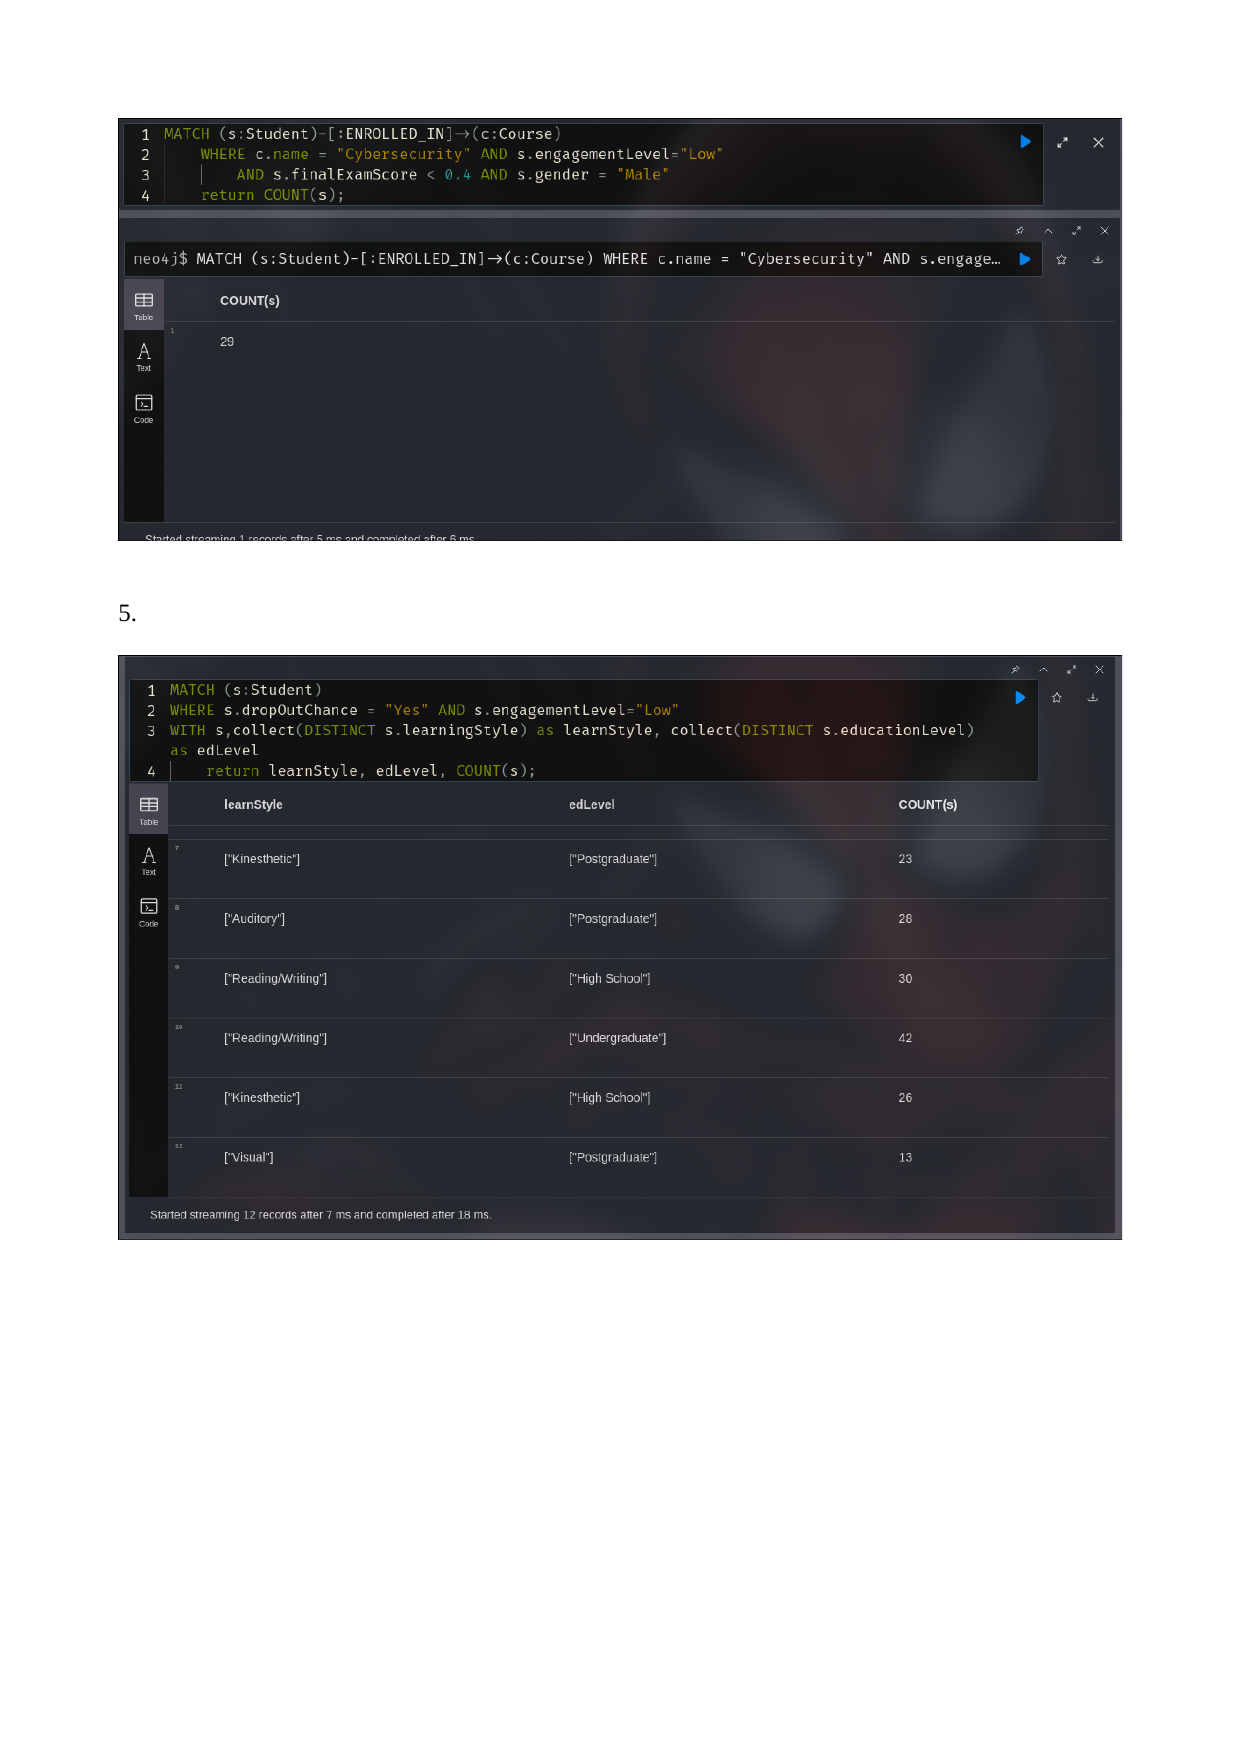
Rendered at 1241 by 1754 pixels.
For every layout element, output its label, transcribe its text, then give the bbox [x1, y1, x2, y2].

text 5. [118, 598, 1122, 627]
picture [118, 118, 1123, 541]
picture [118, 655, 1123, 1240]
